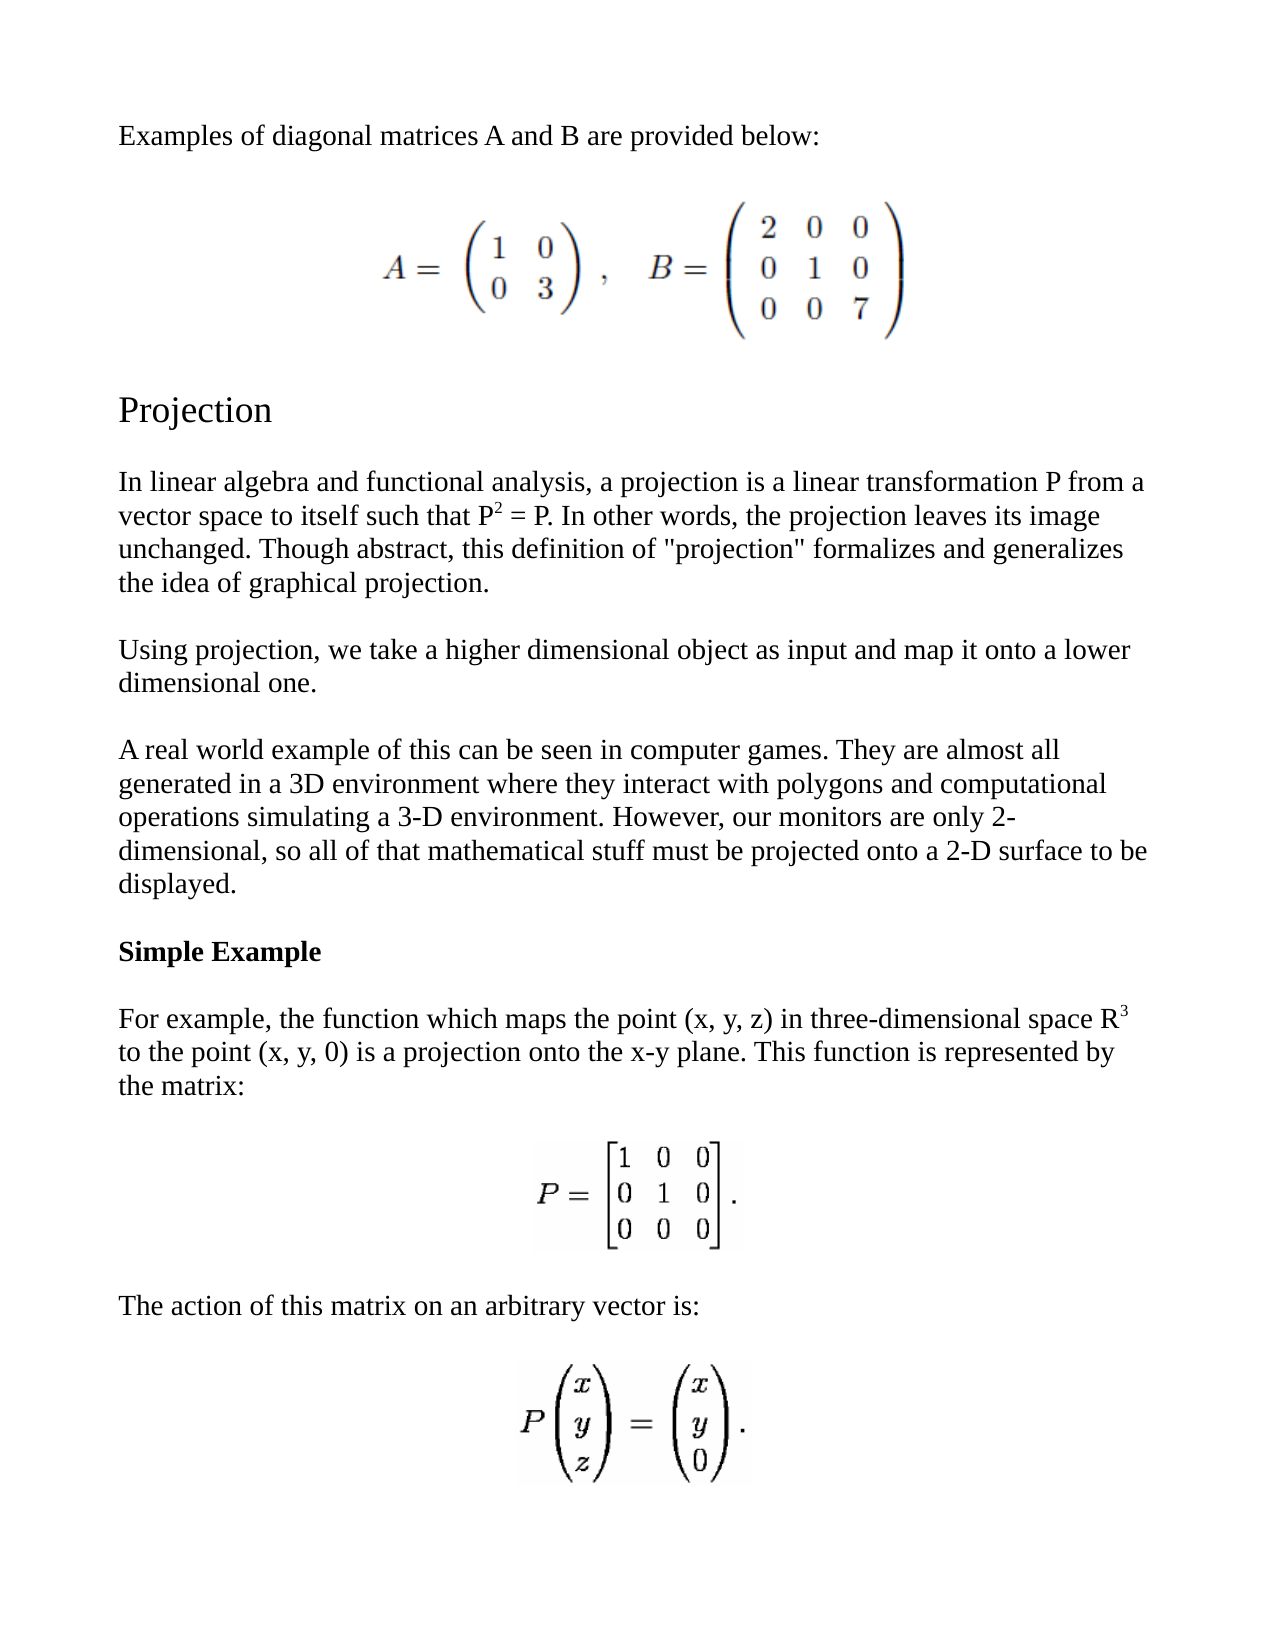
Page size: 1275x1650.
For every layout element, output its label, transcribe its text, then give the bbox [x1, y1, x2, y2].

text A real world example of this can be seen in computer games. They are almost all generated in a 3D environment where they interact with polygons and computational operations simulating a 3-D environment. However, our monitors are only 2-dimensional, so all of that mathematical stuff must be projected onto a 2-D surface to be displayed. [118, 732, 1157, 900]
text In linear algebra and functional analysis, a projection is a linear transformation P from a vector space to itself such that P2 = P. In other words, the projection leaves its image unchanged. Though abstract, this definition of "projection" formalizes and generalizes the idea of graphical projection. [118, 464, 1157, 598]
text Projection [118, 387, 1157, 431]
text The action of this matrix on an arbitrary vector is: [118, 1288, 1157, 1322]
picture [361, 185, 914, 354]
picture [500, 1355, 775, 1497]
picture [518, 1135, 757, 1255]
text Using projection, we take a higher dimensional object as input and map it onto a lower dimensional one. [118, 632, 1157, 699]
text Simple Example [118, 934, 1157, 967]
text For example, the function which maps the point (x, y, z) in three-dimensional space R3 to the point (x, y, 0) is a projection onto the x-y plane. This function is represented by the matrix: [118, 1001, 1157, 1101]
text Examples of diagonal matrices A and B are provided below: [118, 118, 1157, 152]
